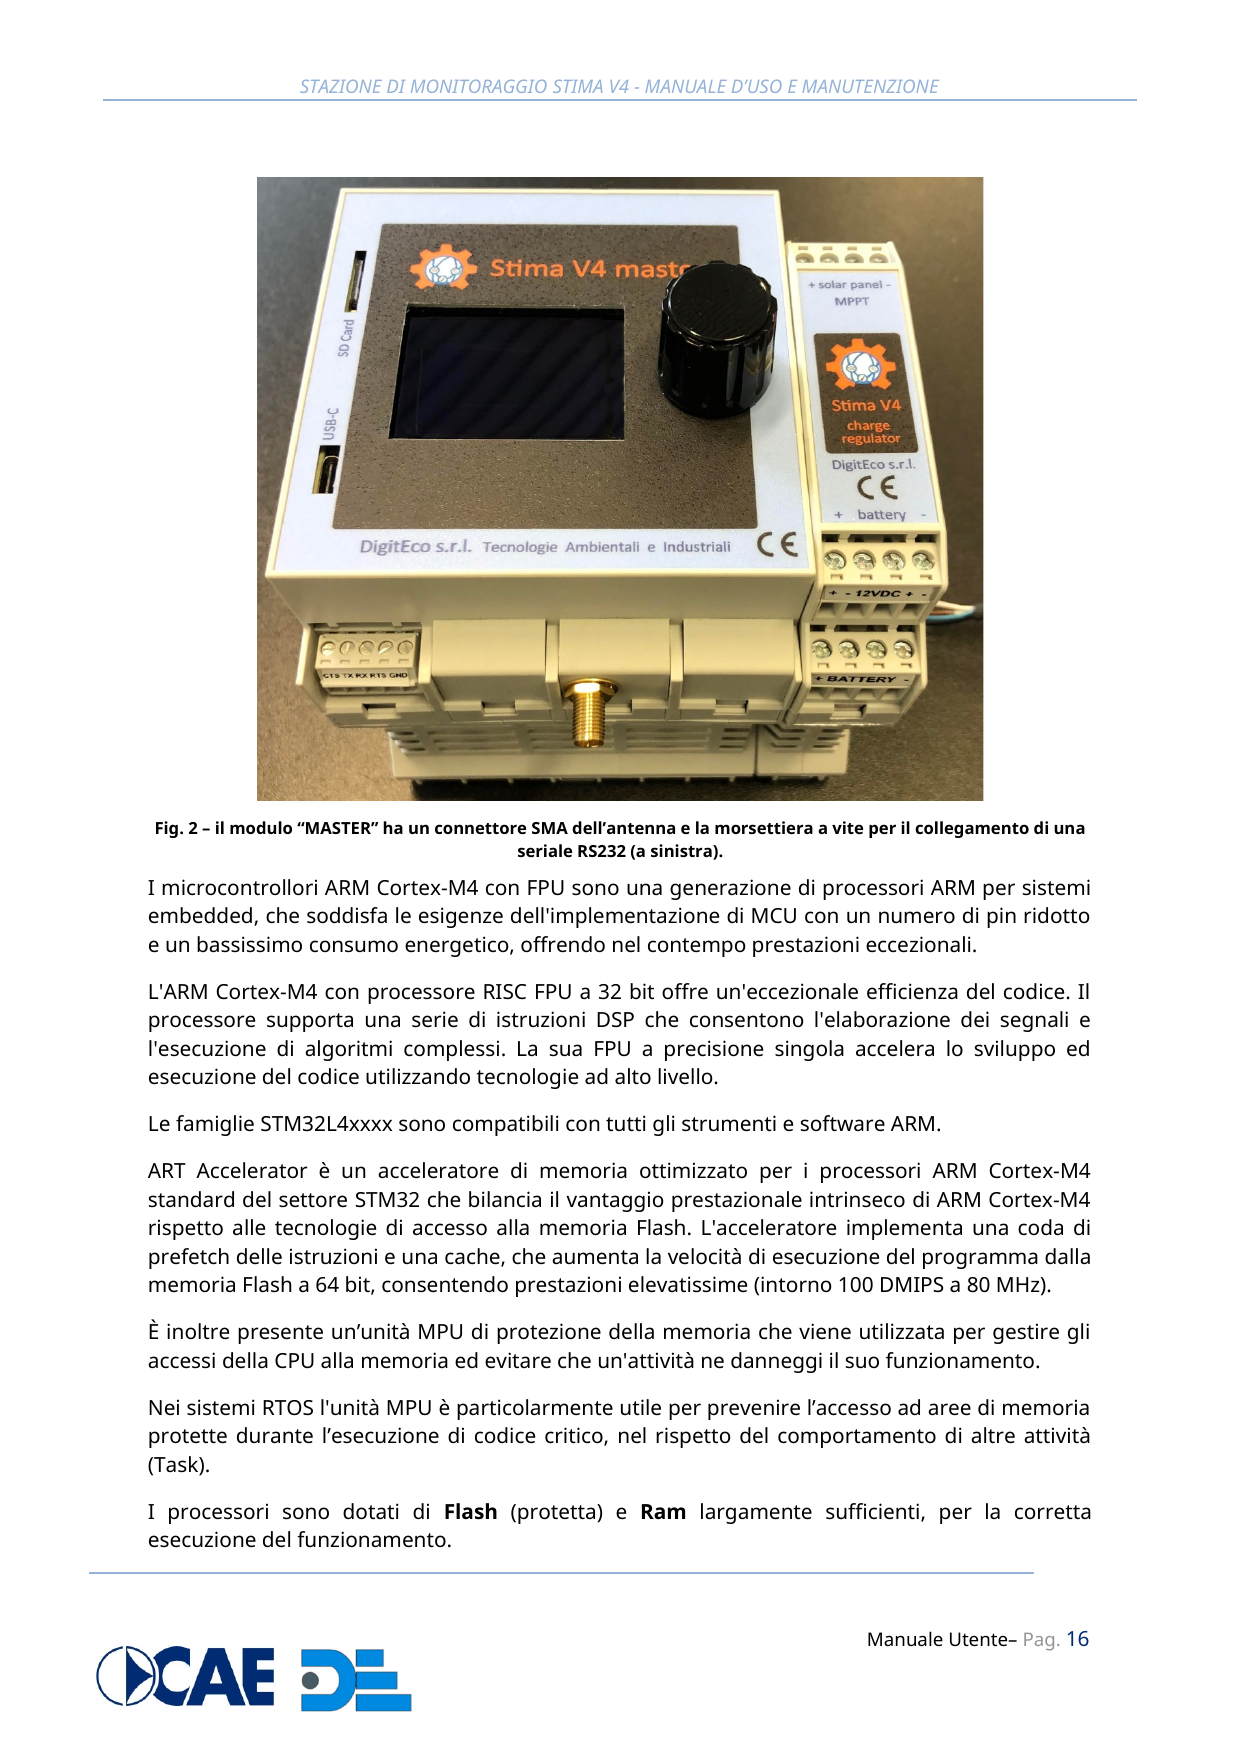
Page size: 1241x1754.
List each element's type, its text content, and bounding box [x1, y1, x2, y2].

text I microcontrollori ARM Cortex-M4 con FPU sono una generazione di processori ARM per sistemi embedded, che soddisfa le esigenze dell'implementazione di MCU con un numero di pin ridotto e un bassissimo consumo energetico, offrendo nel contempo prestazioni eccezionali. [148, 873, 1092, 958]
text Nei sistemi RTOS l'unità MPU è particolarmente utile per prevenire l’accesso ad aree di memoria protette durante l’esecuzione di codice critico, nel rispetto del comportamento di altre attività (Task). [148, 1393, 1092, 1478]
text L'ARM Cortex-M4 con processore RISC FPU a 32 bit offre un'eccezionale efficienza del codice. Il processore supporta una serie di istruzioni DSP che consentono l'elaborazione dei segnali e l'esecuzione di algoritmi complessi. La sua FPU a precisione singola accelera lo sviluppo ed esecuzione del codice utilizzando tecnologie ad alto livello. [148, 977, 1092, 1091]
text ART Accelerator è un acceleratore di memoria ottimizzato per i processori ARM Cortex-M4 standard del settore STM32 che bilancia il vantaggio prestazionale intrinseco di ARM Cortex-M4 rispetto alle tecnologie di accesso alla memoria Flash. L'acceleratore implementa una coda di prefetch delle istruzioni e una cache, che aumenta la velocità di esecuzione del programma dalla memoria Flash a 64 bit, consentendo prestazioni elevatissime (intorno 100 DMIPS a 80 MHz). [148, 1157, 1092, 1299]
text I processori sono dotati di Flash (protetta) e Ram largamente sufficienti, per la corretta esecuzione del funzionamento. [148, 1497, 1092, 1554]
text Le famiglie STM32L4xxxx sono compatibili con tutti gli strumenti e software ARM. [148, 1109, 1092, 1138]
text È inoltre presente un’unità MPU di protezione della memoria che viene utilizzata per gestire gli accessi della CPU alla memoria ed evitare che un'attività ne danneggi il suo funzionamento. [148, 1317, 1092, 1374]
text Fig. 2 – il modulo “MASTER” ha un connettore SMA dell’antenna e la morsettiera a vite per il collegamento di una seriale RS232 (a sinistra). [148, 817, 1092, 862]
